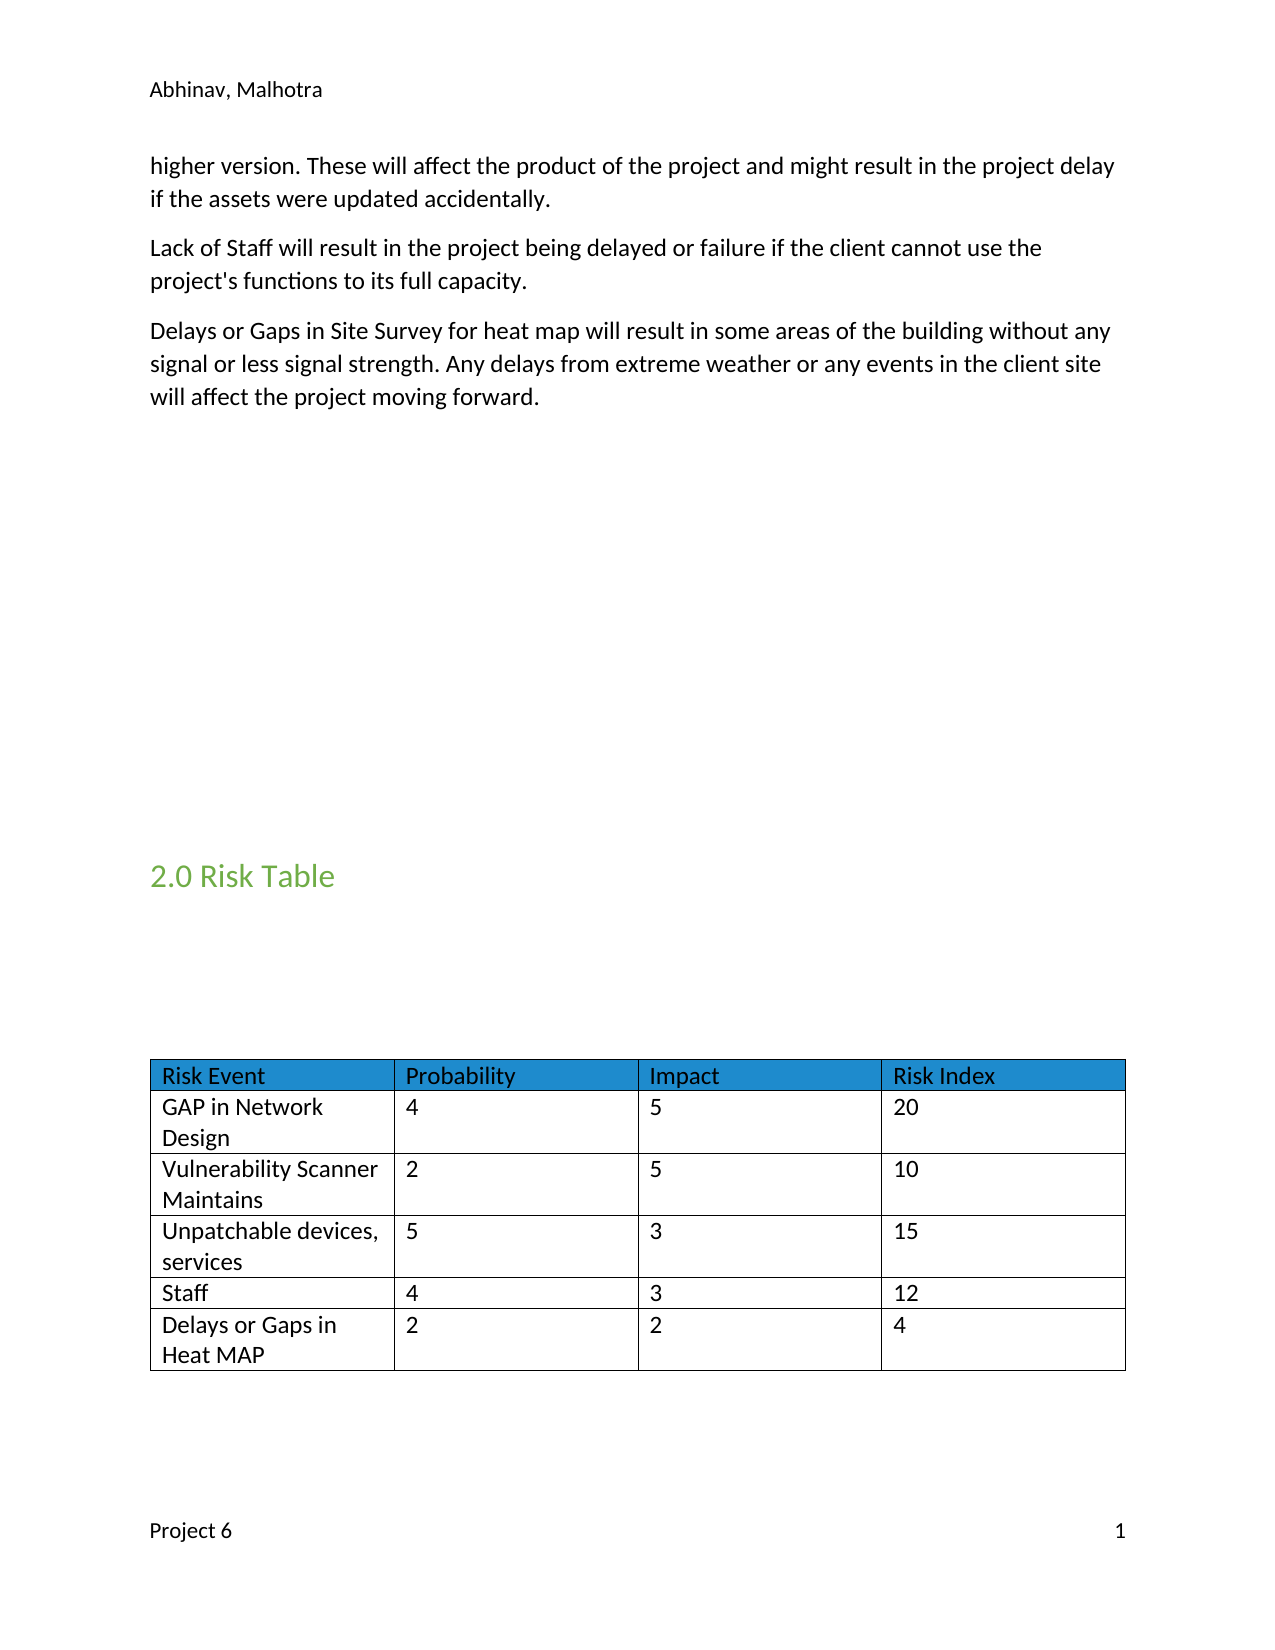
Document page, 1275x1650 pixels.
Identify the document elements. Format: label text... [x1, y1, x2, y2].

table_cell 2 [395, 1309, 638, 1370]
table_cell 3 [639, 1216, 881, 1277]
text higher version. These will affect the product of the project and might result in the project delay if the assets were updated accidentally. [150, 150, 1125, 213]
table_cell 12 [882, 1278, 1125, 1308]
table_cell 20 [882, 1091, 1125, 1152]
text 2.0 Risk Table [150, 855, 1125, 896]
table_cell 4 [882, 1309, 1125, 1370]
text Lack of Staff will result in the project being delayed or failure if the client cannot use the project's functions to its full capacity. [150, 232, 1125, 296]
text Delays or Gaps in Site Survey for heat map will result in some areas of the building without any signal or less signal strength. Any delays from extreme weather or any events in the client site will affect the project moving forward. [150, 315, 1125, 411]
table_cell 2 [639, 1309, 881, 1370]
table_cell 4 [395, 1278, 638, 1308]
table_cell Delays or Gaps in Heat MAP [151, 1309, 394, 1370]
table_cell Vulnerability Scanner Maintains [151, 1154, 394, 1214]
table_header Risk Index [882, 1060, 1125, 1090]
table_cell 5 [639, 1091, 881, 1152]
table_cell 5 [395, 1216, 638, 1277]
table_cell 15 [882, 1216, 1125, 1277]
table_cell Unpatchable devices, services [151, 1216, 394, 1277]
table_header Risk Event [151, 1060, 394, 1090]
table_cell 4 [395, 1091, 638, 1152]
table_cell 3 [639, 1278, 881, 1308]
table_cell GAP in Network Design [151, 1091, 394, 1152]
table_header Probability [395, 1060, 638, 1090]
table_cell 5 [639, 1154, 881, 1214]
table_header Impact [639, 1060, 881, 1090]
table_cell 10 [882, 1154, 1125, 1214]
table_cell Staff [151, 1278, 394, 1308]
table_cell 2 [395, 1154, 638, 1214]
